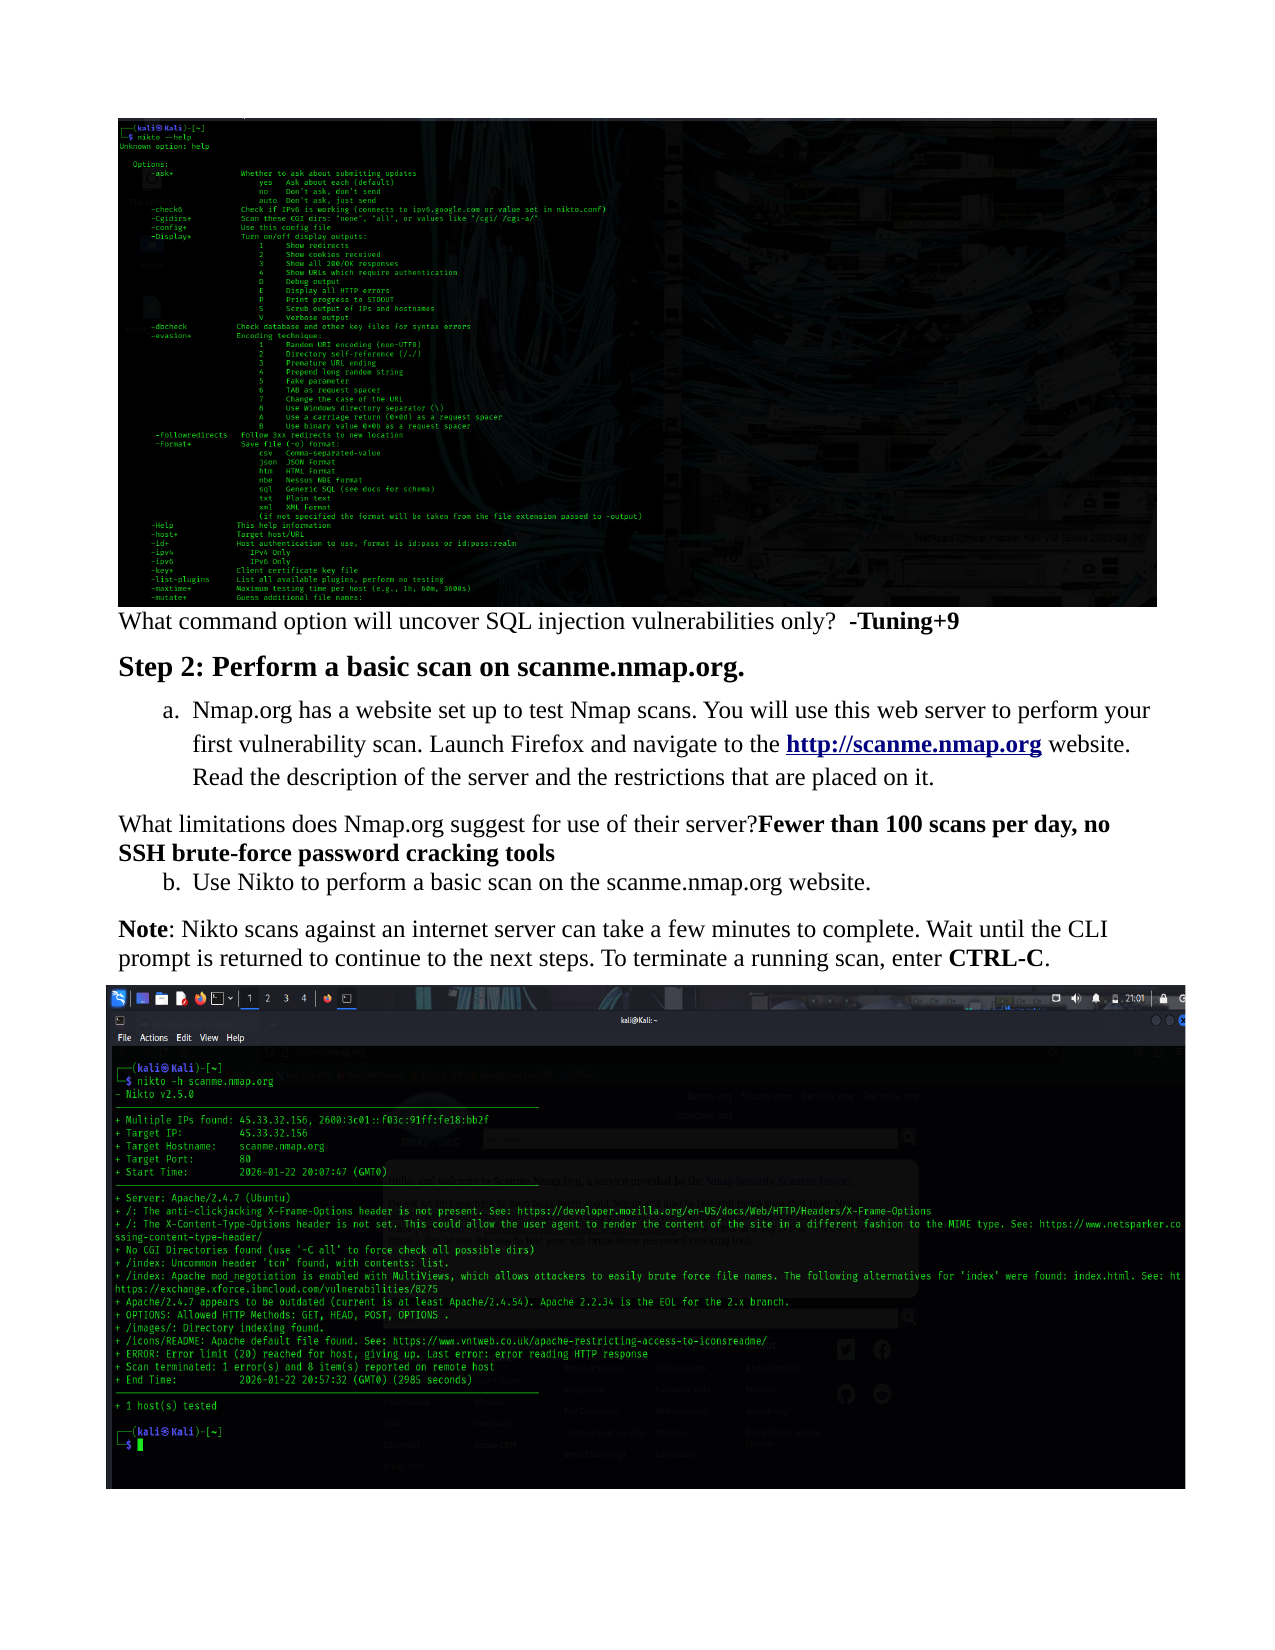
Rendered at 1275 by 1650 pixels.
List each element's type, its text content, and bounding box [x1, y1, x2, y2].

subtitle Step 2: Perform a basic scan on scanme.nmap.org. [118, 649, 1157, 683]
list Use Nikto to perform a basic scan on the scanme.nmap.org website. [162, 867, 1157, 896]
picture [118, 118, 1157, 607]
text What limitations does Nmap.org suggest for use of their server?Fewer than 100 scans per day, no SSH brute-force password cracking tools [118, 809, 1157, 867]
list Nmap.org has a website set up to test Nmap scans. You will use this web server to perform your first vulnerability scan. Launch Firefox and navigate to the http://scanme.nmap.org website. Read the description of the server and the restrictions that are placed on it. [162, 696, 1157, 790]
text Note: Nikto scans against an internet server can take a few minutes to complete. Wait until the CLI prompt is returned to continue to the next steps. To terminate a running scan, enter CTRL-C. [118, 914, 1157, 972]
text What command option will uncover SQL injection vulnerabilities only? -Tuning+9 [118, 607, 1157, 635]
picture [106, 985, 1186, 1489]
